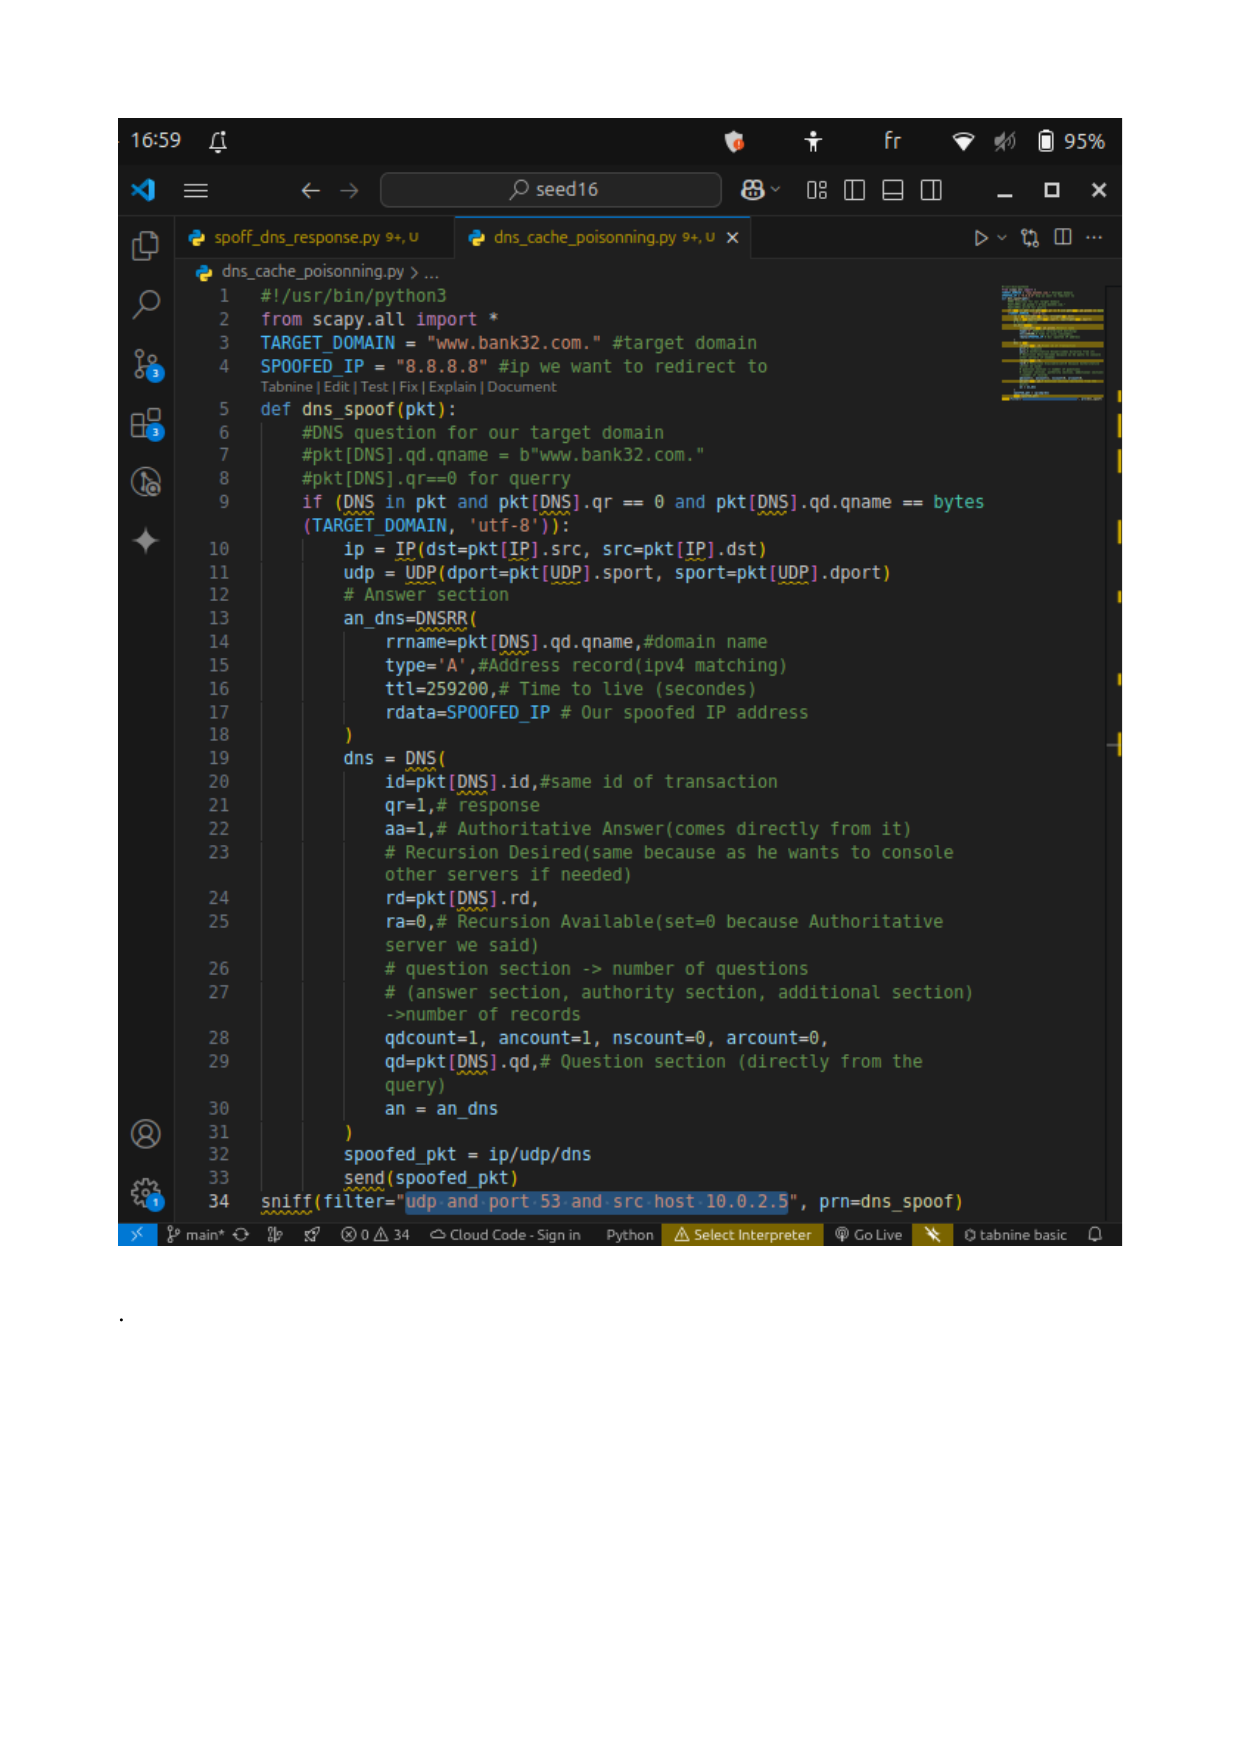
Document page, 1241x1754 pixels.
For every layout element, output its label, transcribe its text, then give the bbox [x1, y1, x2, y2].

text . [118, 1298, 1122, 1326]
picture [118, 118, 1123, 1246]
